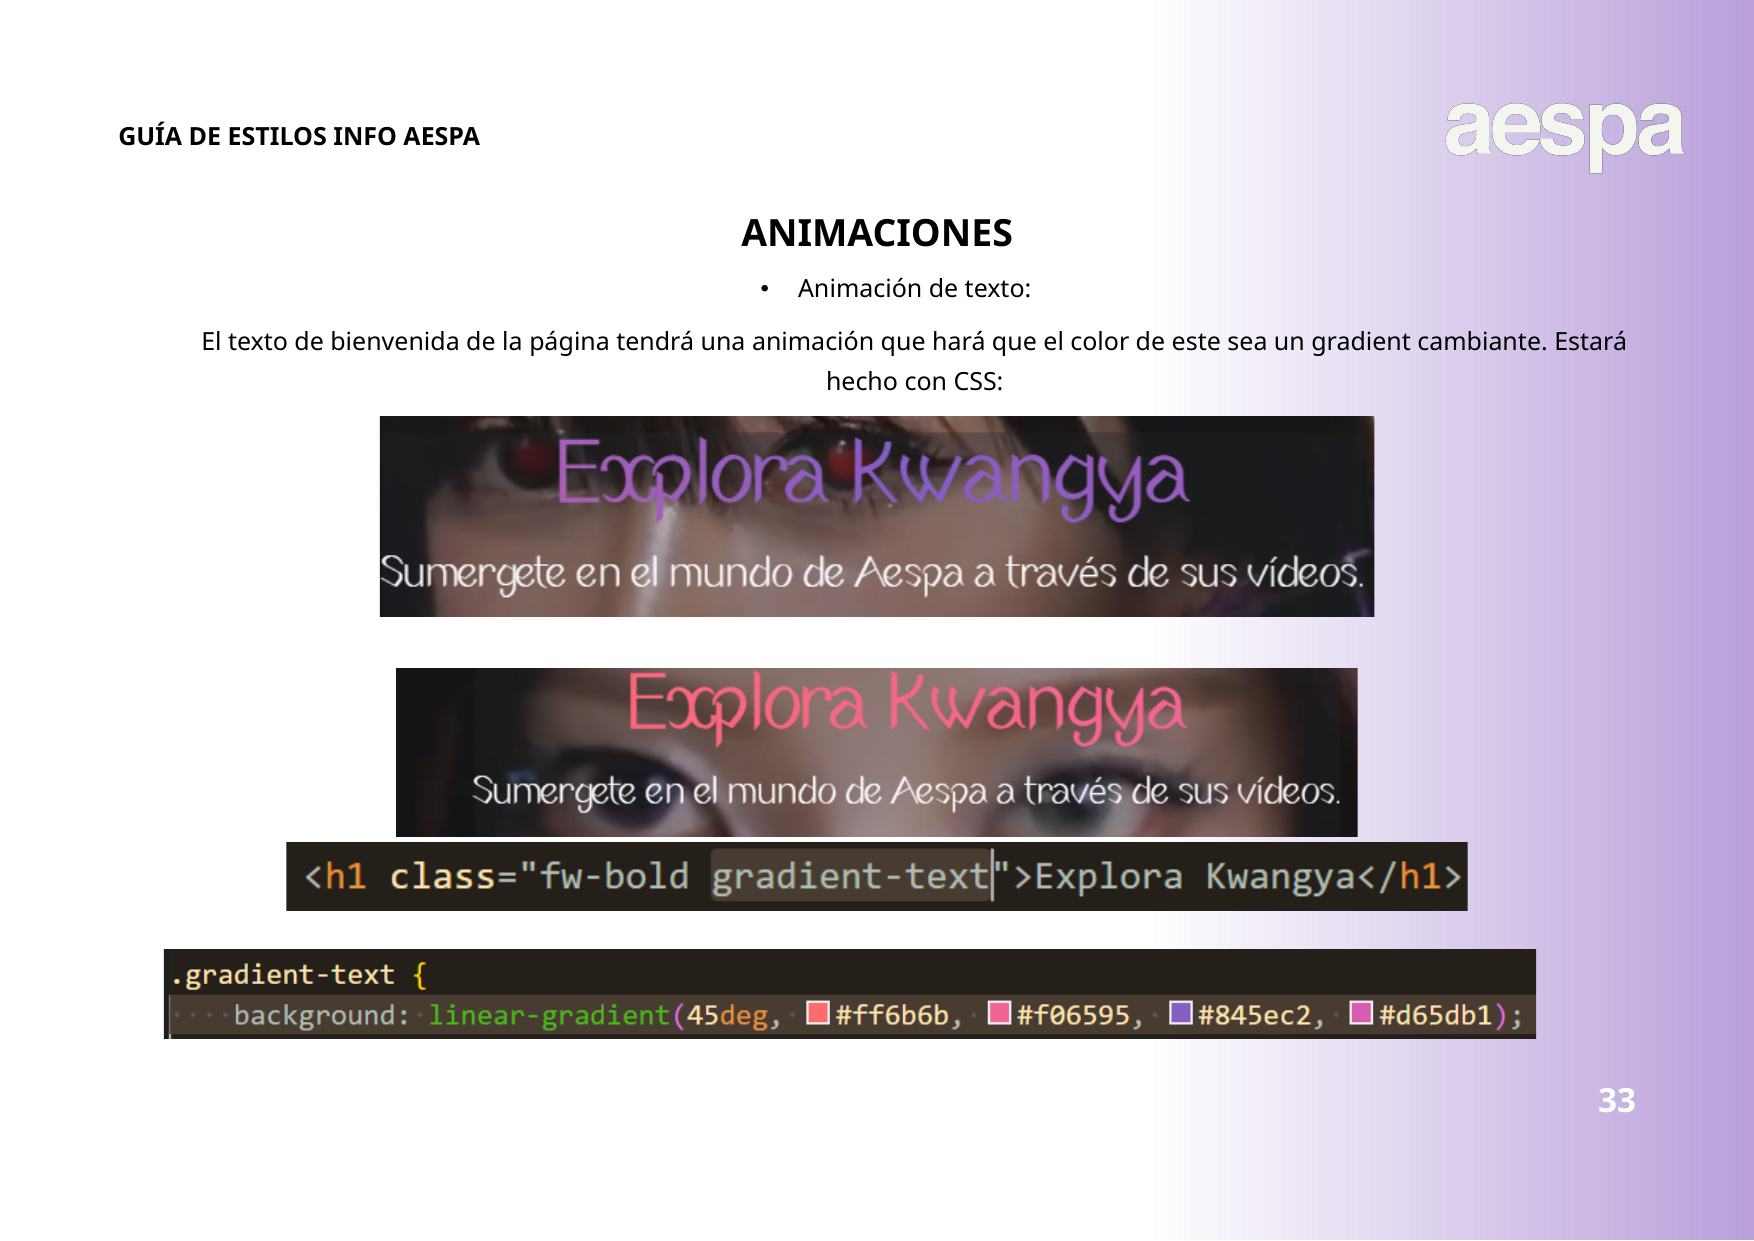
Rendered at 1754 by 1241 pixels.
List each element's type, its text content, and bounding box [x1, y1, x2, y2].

list Animación de texto: [156, 270, 1636, 304]
picture [286, 842, 1468, 911]
picture [379, 416, 1375, 617]
picture [163, 949, 1537, 1039]
list El texto de bienvenida de la página tendrá una animación que hará que el color de este sea un gradient cambiante. Estará hecho con CSS: [156, 324, 1636, 397]
subtitle ANIMACIONES [118, 207, 1636, 258]
picture [1428, 88, 1703, 187]
picture [396, 668, 1358, 837]
